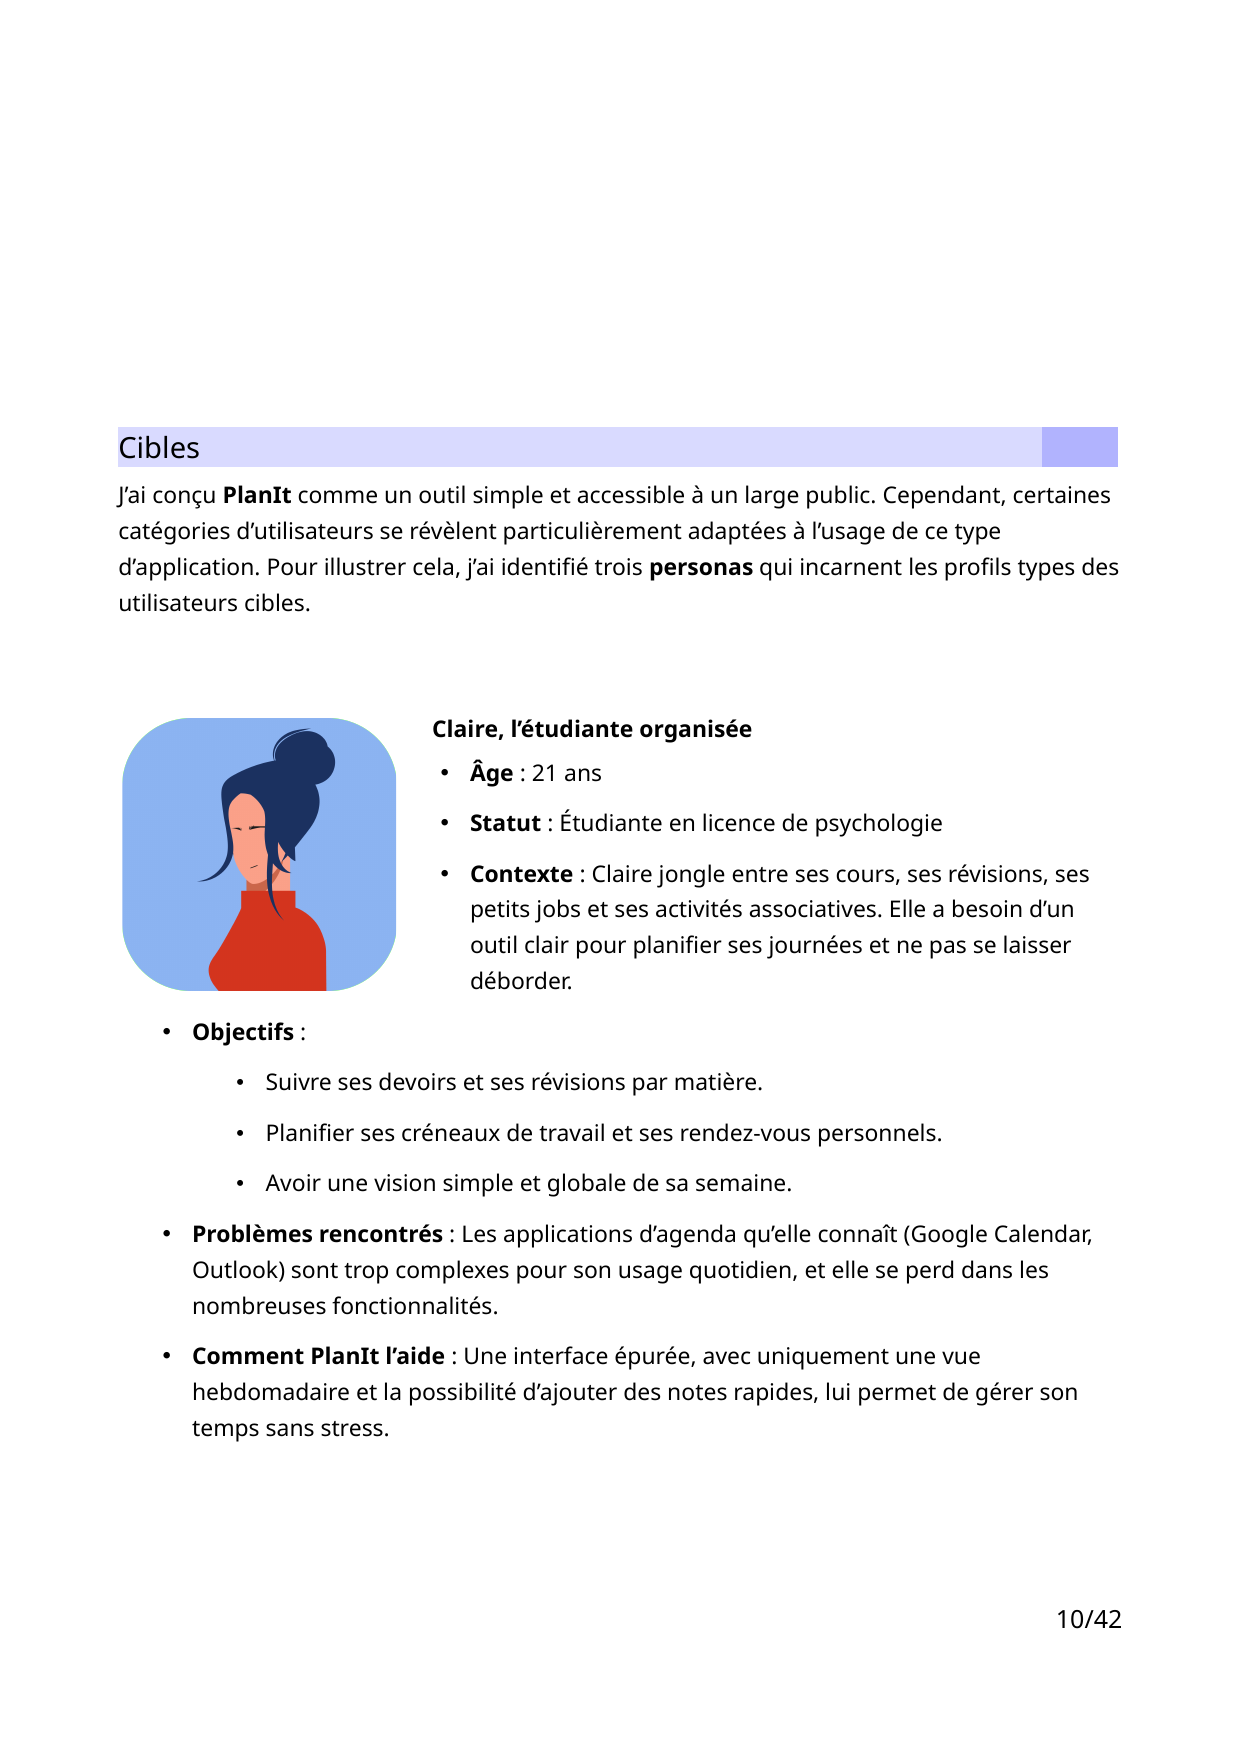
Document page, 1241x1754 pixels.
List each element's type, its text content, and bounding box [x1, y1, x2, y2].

list Statut : Étudiante en licence de psychologie [397, 807, 1122, 838]
list Âge : 21 ans [397, 756, 1122, 788]
list Avoir une vision simple et globale de sa semaine. [236, 1167, 1122, 1199]
subtitle Claire, l’étudiante organisée [118, 713, 1122, 744]
list Comment PlanIt l’aide : Une interface épurée, avec uniquement une vue hebdomadaire et la possibilité d’ajouter des notes rapides, lui permet de gérer son temps sans stress. [162, 1340, 1122, 1443]
picture [122, 718, 397, 991]
list Objectifs : [162, 1016, 1122, 1047]
list Suivre ses devoirs et ses révisions par matière. [236, 1066, 1122, 1098]
list Contexte : Claire jongle entre ses cours, ses révisions, ses petits jobs et ses activités associatives. Elle a besoin d’un outil clair pour planifier ses journées et ne pas se laisser déborder. [162, 857, 1122, 997]
list Planifier ses créneaux de travail et ses rendez-vous personnels. [236, 1117, 1122, 1148]
text J’ai conçu PlanIt comme un outil simple et accessible à un large public. Cependant, certaines catégories d’utilisateurs se révèlent particulièrement adaptées à l’usage de ce type d’application. Pour illustrer cela, j’ai identifié trois personas qui incarnent les profils types des utilisateurs cibles. [118, 479, 1122, 618]
subtitle Cibles [118, 427, 1122, 467]
list Problèmes rencontrés : Les applications d’agenda qu’elle connaît (Google Calendar, Outlook) sont trop complexes pour son usage quotidien, et elle se perd dans les nombreuses fonctionnalités. [162, 1218, 1122, 1321]
